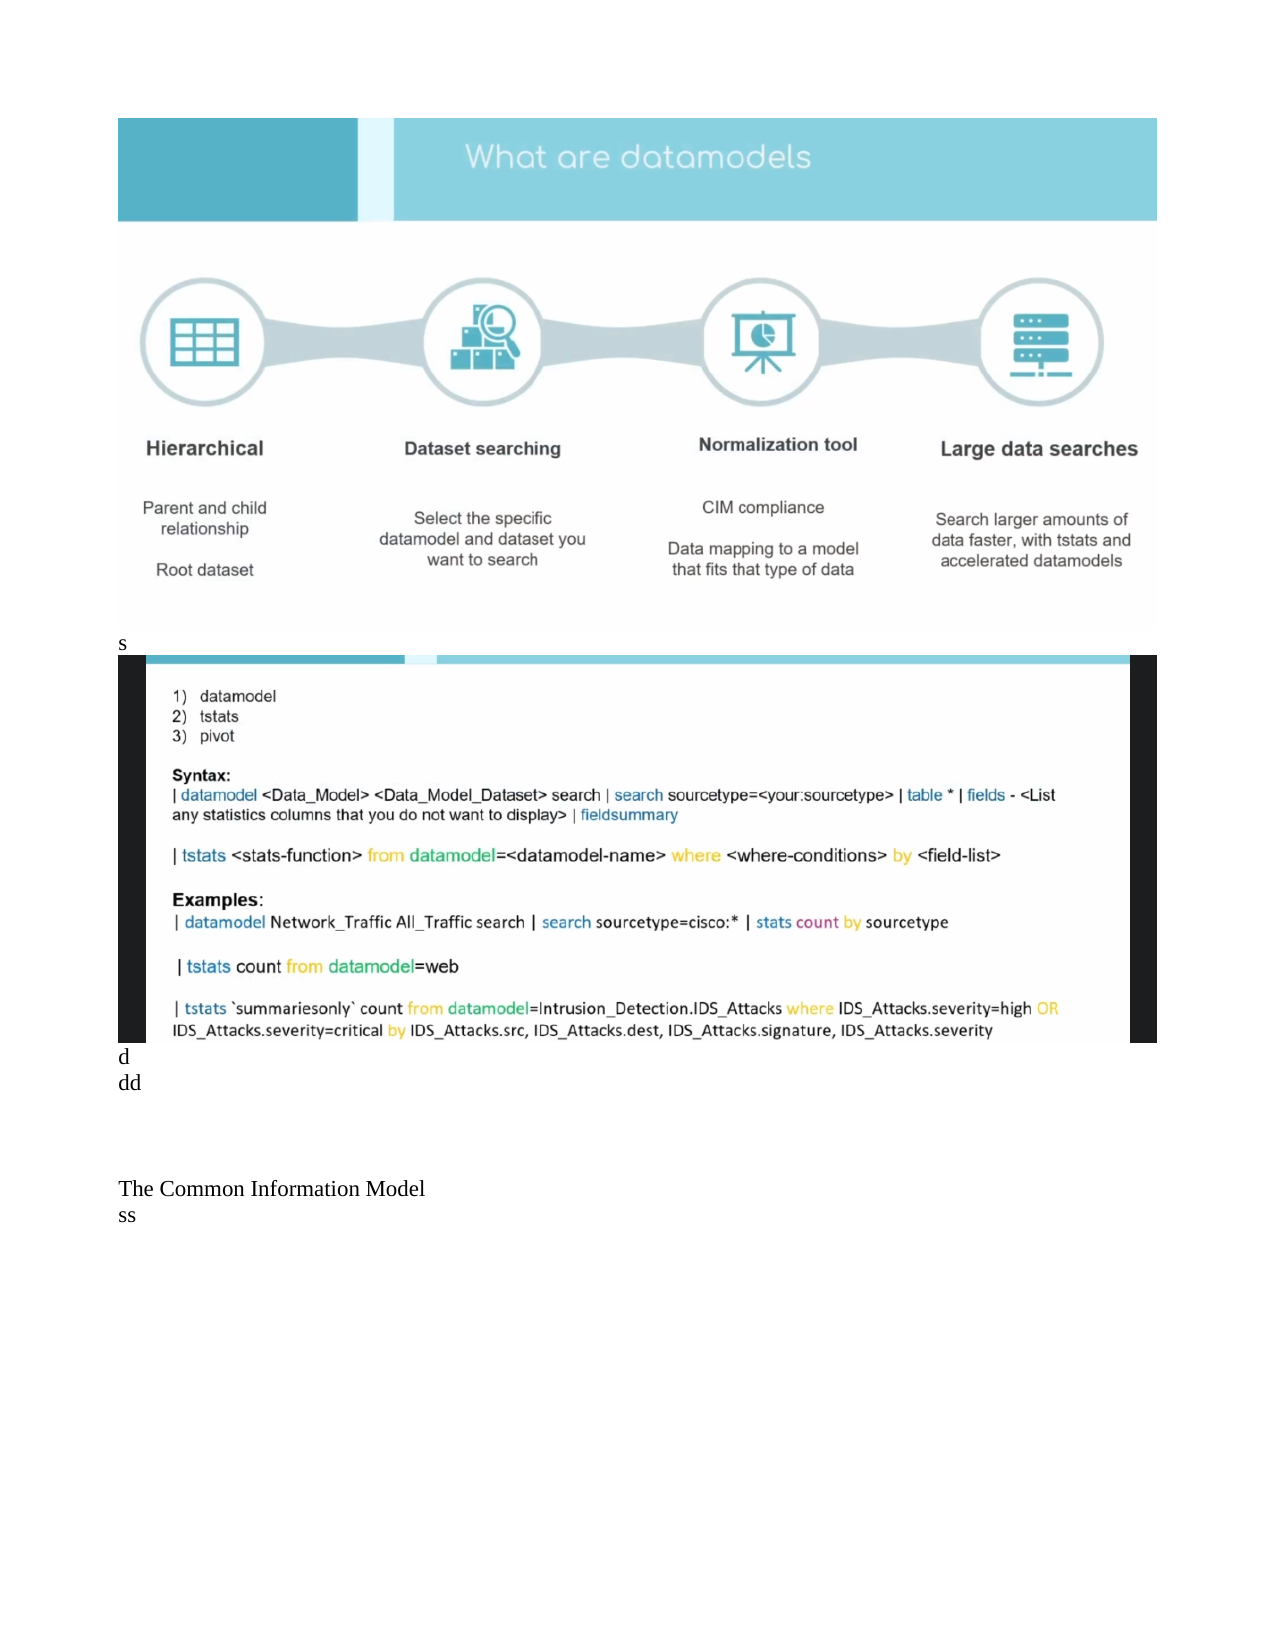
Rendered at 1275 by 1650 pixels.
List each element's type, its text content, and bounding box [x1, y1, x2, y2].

picture [118, 118, 1157, 630]
text s [118, 630, 1157, 655]
text d [118, 1043, 1157, 1069]
text ss [118, 1201, 1157, 1227]
text dd [118, 1069, 1157, 1096]
picture [118, 655, 1157, 1043]
text The Common Information Model [118, 1174, 1157, 1201]
